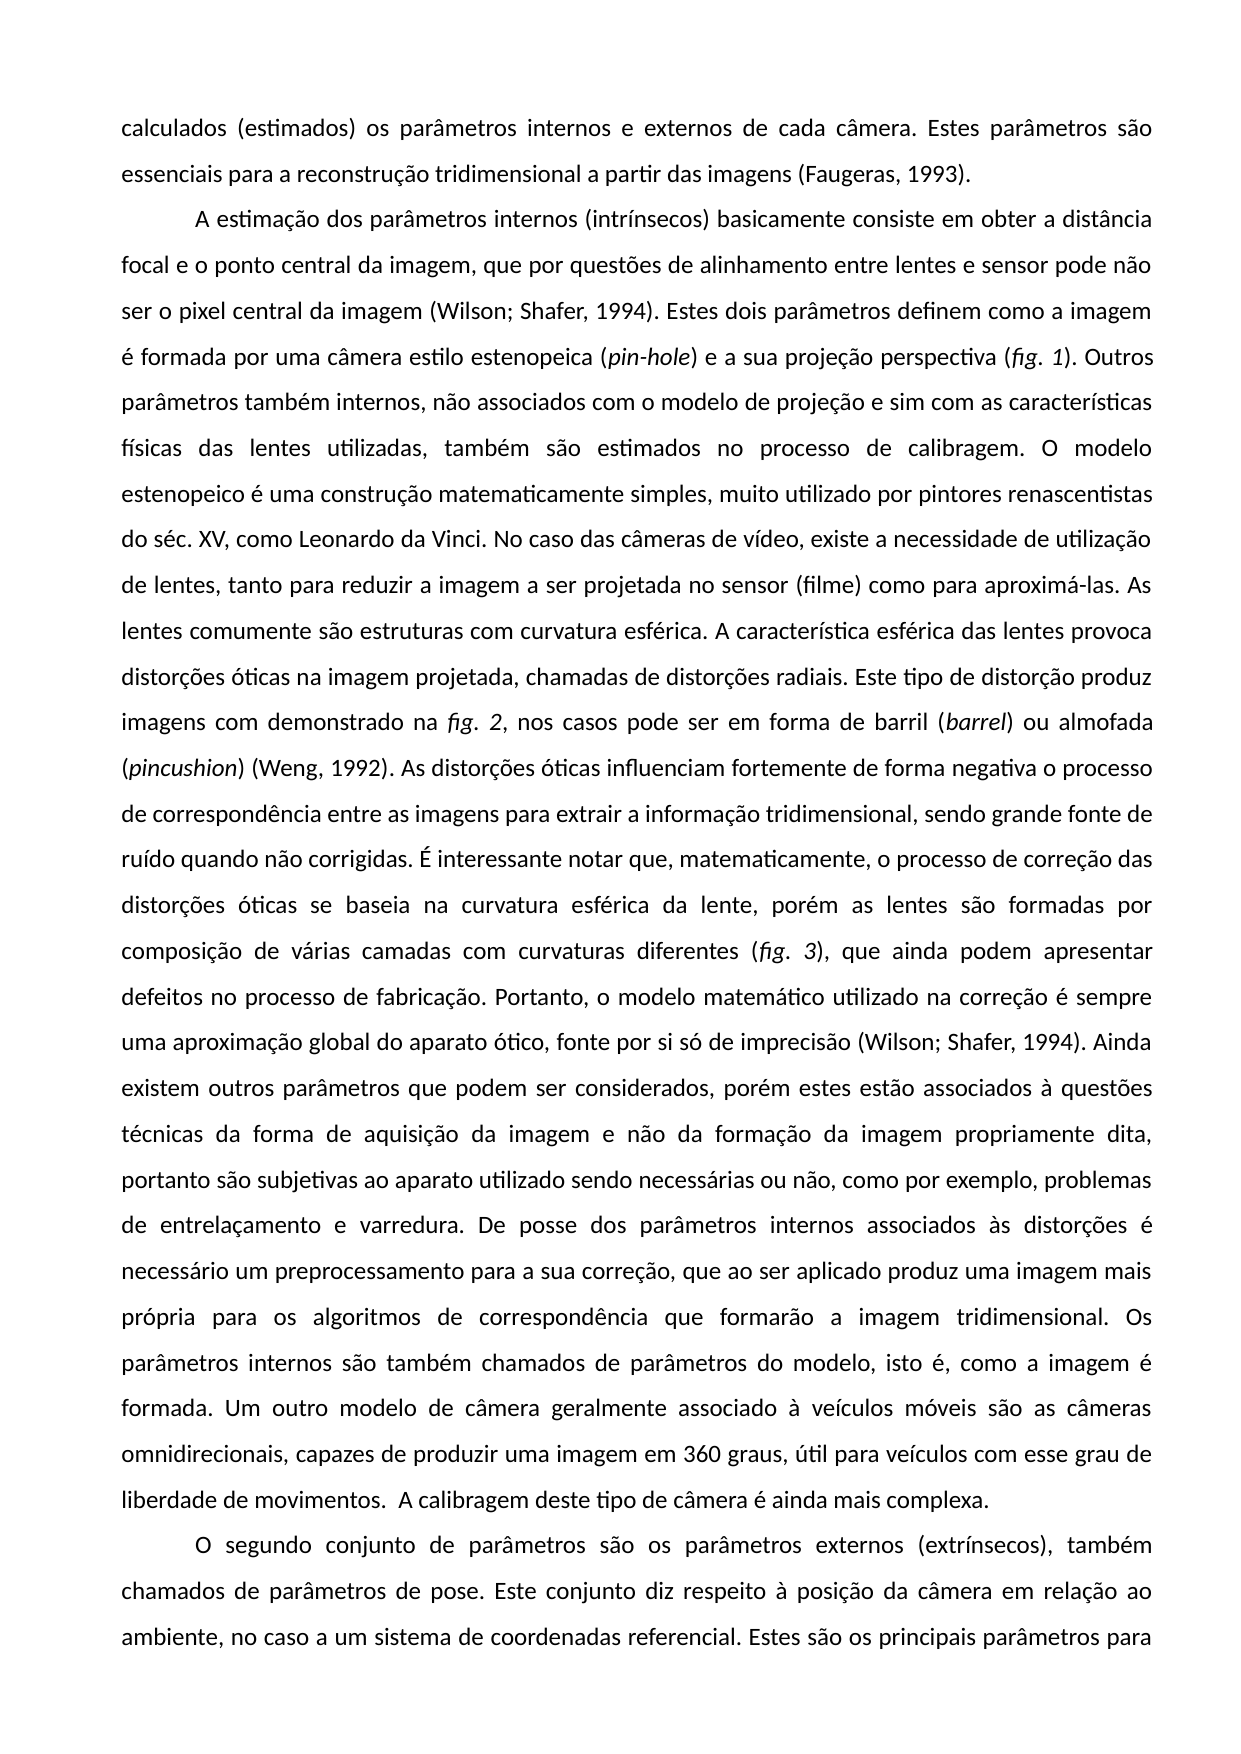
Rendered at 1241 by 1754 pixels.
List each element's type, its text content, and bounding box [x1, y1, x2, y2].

text calculados (estimados) os parâmetros internos e externos de cada câmera. Estes parâmetros são essenciais para a reconstrução tridimensional a partir das imagens (Faugeras, 1993). [121, 112, 1154, 188]
text A estimação dos parâmetros internos (intrínsecos) basicamente consiste em obter a distância focal e o ponto central da imagem, que por questões de alinhamento entre lentes e sensor pode não ser o pixel central da imagem (Wilson; Shafer, 1994). Estes dois parâmetros definem como a imagem é formada por uma câmera estilo estenopeica (pin-hole) e a sua projeção perspectiva (fig. 1). Outros parâmetros também internos, não associados com o modelo de projeção e sim com as características físicas das lentes utilizadas, também são estimados no processo de calibragem. O modelo estenopeico é uma construção matematicamente simples, muito utilizado por pintores renascentistas do séc. XV, como Leonardo da Vinci. No caso das câmeras de vídeo, existe a necessidade de utilização de lentes, tanto para reduzir a imagem a ser projetada no sensor (filme) como para aproximá-las. As lentes comumente são estruturas com curvatura esférica. A característica esférica das lentes provoca distorções óticas na imagem projetada, chamadas de distorções radiais. Este tipo de distorção produz imagens com demonstrado na fig. 2, nos casos pode ser em forma de barril (barrel) ou almofada (pincushion) (Weng, 1992). As distorções óticas influenciam fortemente de forma negativa o processo de correspondência entre as imagens para extrair a informação tridimensional, sendo grande fonte de ruído quando não corrigidas. É interessante notar que, matematicamente, o processo de correção das distorções óticas se baseia na curvatura esférica da lente, porém as lentes são formadas por composição de várias camadas com curvaturas diferentes (fig. 3), que ainda podem apresentar defeitos no processo de fabricação. Portanto, o modelo matemático utilizado na correção é sempre uma aproximação global do aparato ótico, fonte por si só de imprecisão (Wilson; Shafer, 1994). Ainda existem outros parâmetros que podem ser considerados, porém estes estão associados à questões técnicas da forma de aquisição da imagem e não da formação da imagem propriamente dita, portanto são subjetivas ao aparato utilizado sendo necessárias ou não, como por exemplo, problemas de entrelaçamento e varredura. De posse dos parâmetros internos associados às distorções é necessário um preprocessamento para a sua correção, que ao ser aplicado produz uma imagem mais própria para os algoritmos de correspondência que formarão a imagem tridimensional. Os parâmetros internos são também chamados de parâmetros do modelo, isto é, como a imagem é formada. Um outro modelo de câmera geralmente associado à veículos móveis são as câmeras omnidirecionais, capazes de produzir uma imagem em 360 graus, útil para veículos com esse grau de liberdade de movimentos. A calibragem deste tipo de câmera é ainda mais complexa. [121, 203, 1154, 1514]
text O segundo conjunto de parâmetros são os parâmetros externos (extrínsecos), também chamados de parâmetros de pose. Este conjunto diz respeito à posição da câmera em relação ao ambiente, no caso a um sistema de coordenadas referencial. Estes são os principais parâmetros para [121, 1529, 1154, 1652]
